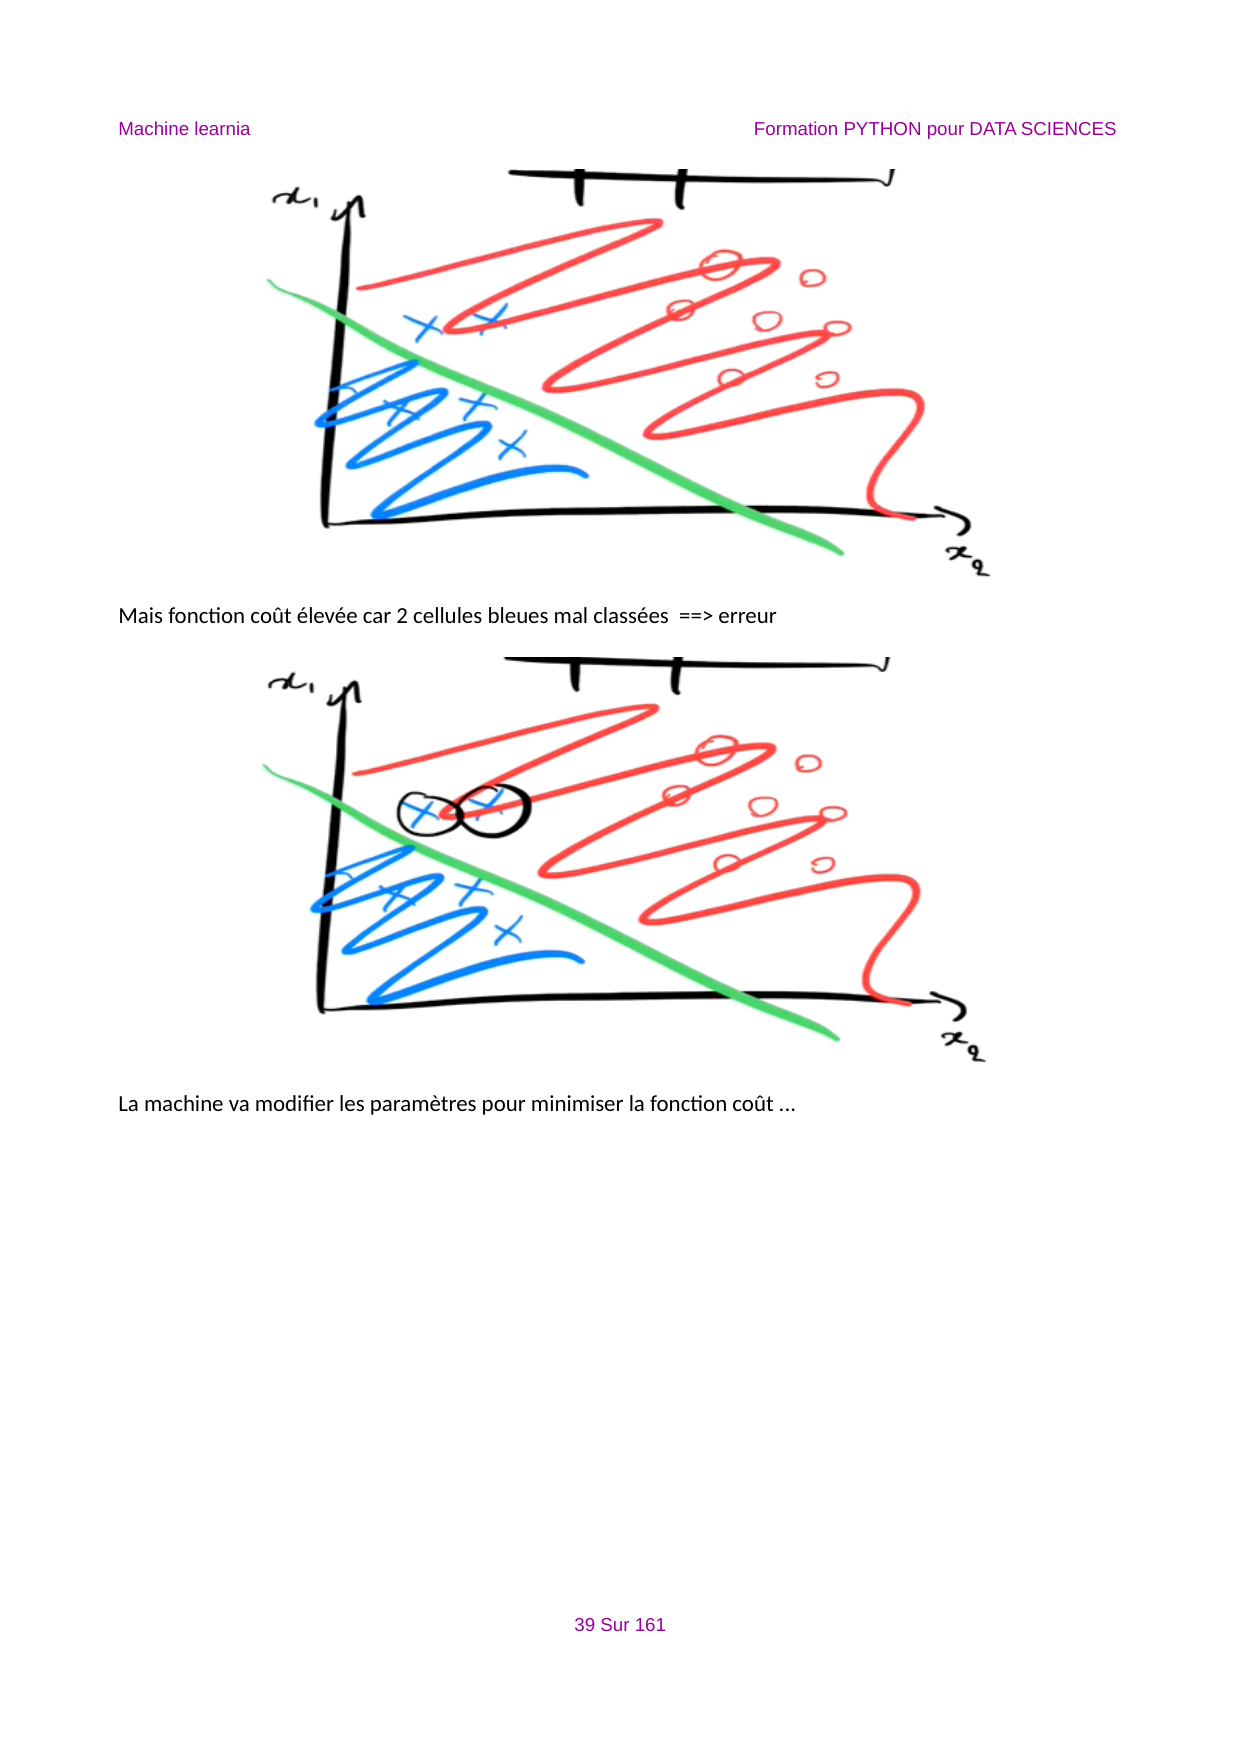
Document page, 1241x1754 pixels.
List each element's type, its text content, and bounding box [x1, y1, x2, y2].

picture [239, 169, 1001, 602]
text La machine va modifier les paramètres pour minimiser la fonction coût ... [118, 657, 1122, 1117]
picture [238, 657, 1003, 1089]
text Mais fonction coût élevée car 2 cellules bleues mal classées ==> erreur [118, 169, 1122, 629]
